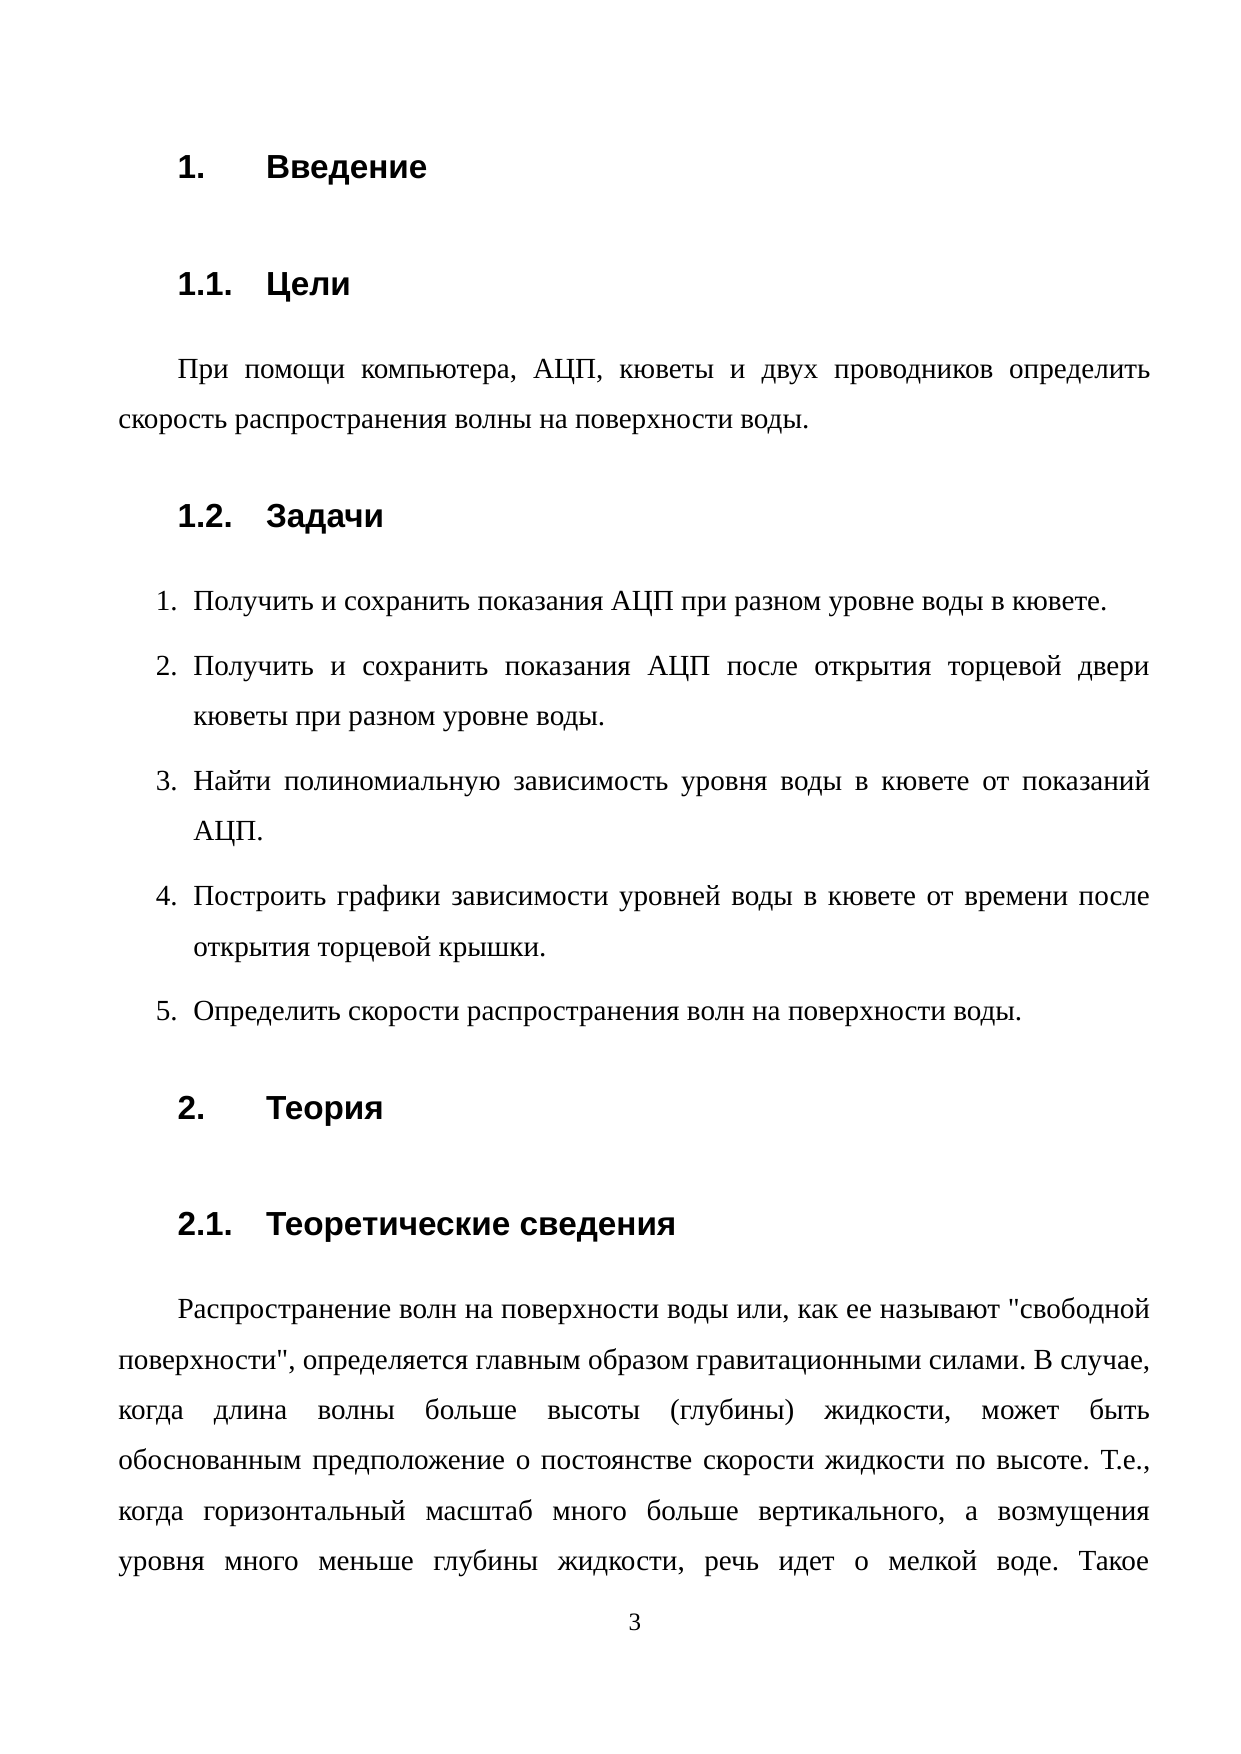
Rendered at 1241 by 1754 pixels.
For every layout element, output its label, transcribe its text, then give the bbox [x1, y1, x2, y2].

list Построить графики зависимости уровней воды в кювете от времени после открытия торцевой крышки. [156, 878, 1151, 962]
list Получить и сохранить показания АЦП при разном уровне воды в кювете. [156, 583, 1151, 617]
text При помощи компьютера, АЦП, кюветы и двух проводников определить скорость распространения волны на поверхности воды. [118, 351, 1151, 435]
subtitle Теоретические сведения [118, 1204, 1151, 1243]
subtitle Введение [118, 148, 1151, 186]
list Получить и сохранить показания АЦП после открытия торцевой двери кюветы при разном уровне воды. [156, 648, 1151, 732]
subtitle Задачи [118, 496, 1151, 534]
list Определить скорости распространения волн на поверхности воды. [156, 993, 1151, 1027]
text Распространение волн на поверхности воды или, как ее называют "свободной поверхности", определяется главным образом гравитационными силами. В случае, когда длина волны больше высоты (глубины) жидкости, может быть обоснованным предположение о постоянстве скорости жидкости по высоте. Т.е., когда горизонтальный масштаб много больше вертикального, а возмущения уровня много меньше глубины жидкости, речь идет о мелкой воде. Такое [118, 1292, 1151, 1577]
subtitle Теория [118, 1088, 1151, 1126]
subtitle Цели [118, 264, 1151, 303]
list Найти полиномиальную зависимость уровня воды в кювете от показаний АЦП. [156, 763, 1151, 847]
